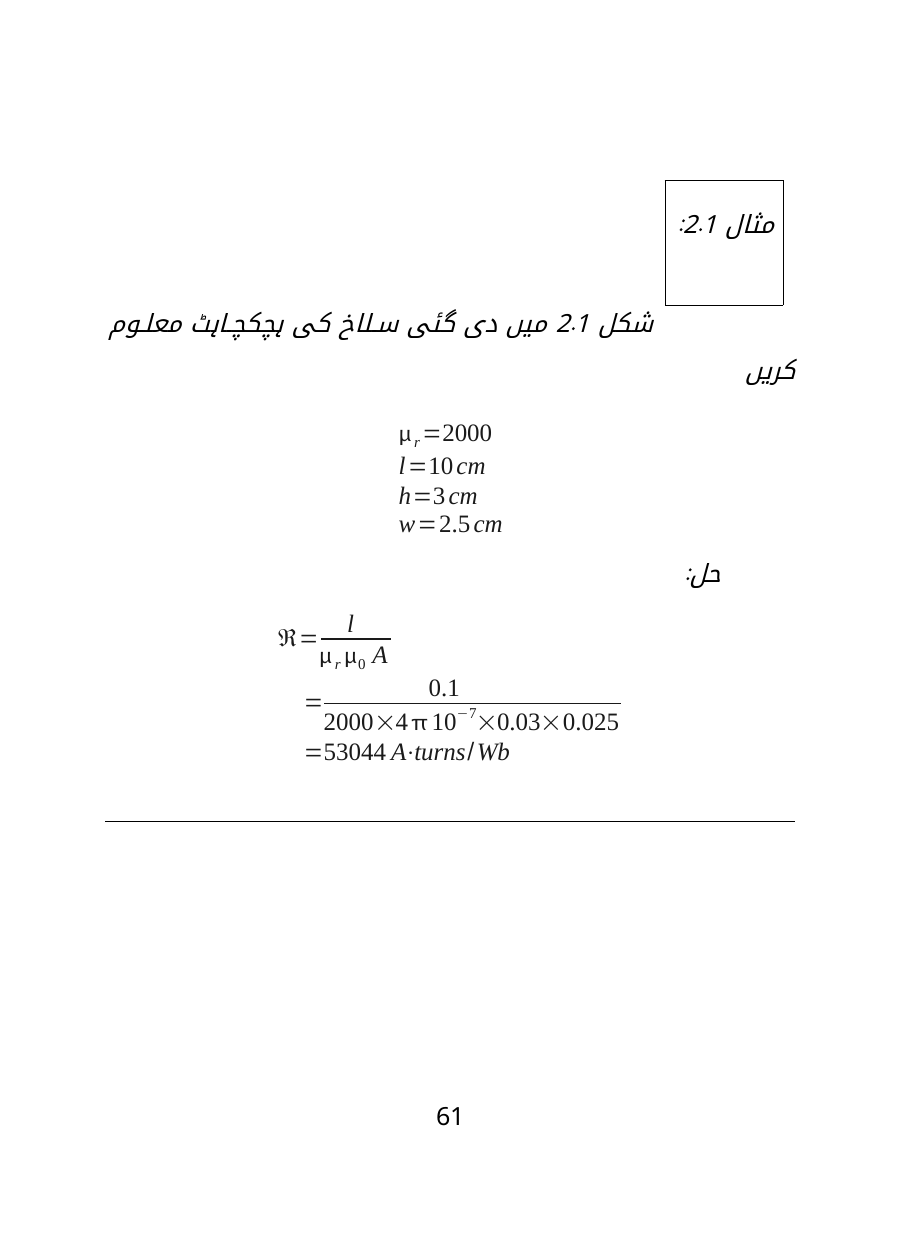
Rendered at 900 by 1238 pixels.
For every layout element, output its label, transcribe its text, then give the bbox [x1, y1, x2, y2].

text حل: [105, 550, 795, 598]
text شکل 2.1 میں دی گئی سلاخ کی ہچکچاہٹ معلوم کریں [105, 300, 795, 395]
text مثال 2.1: [673, 202, 774, 249]
